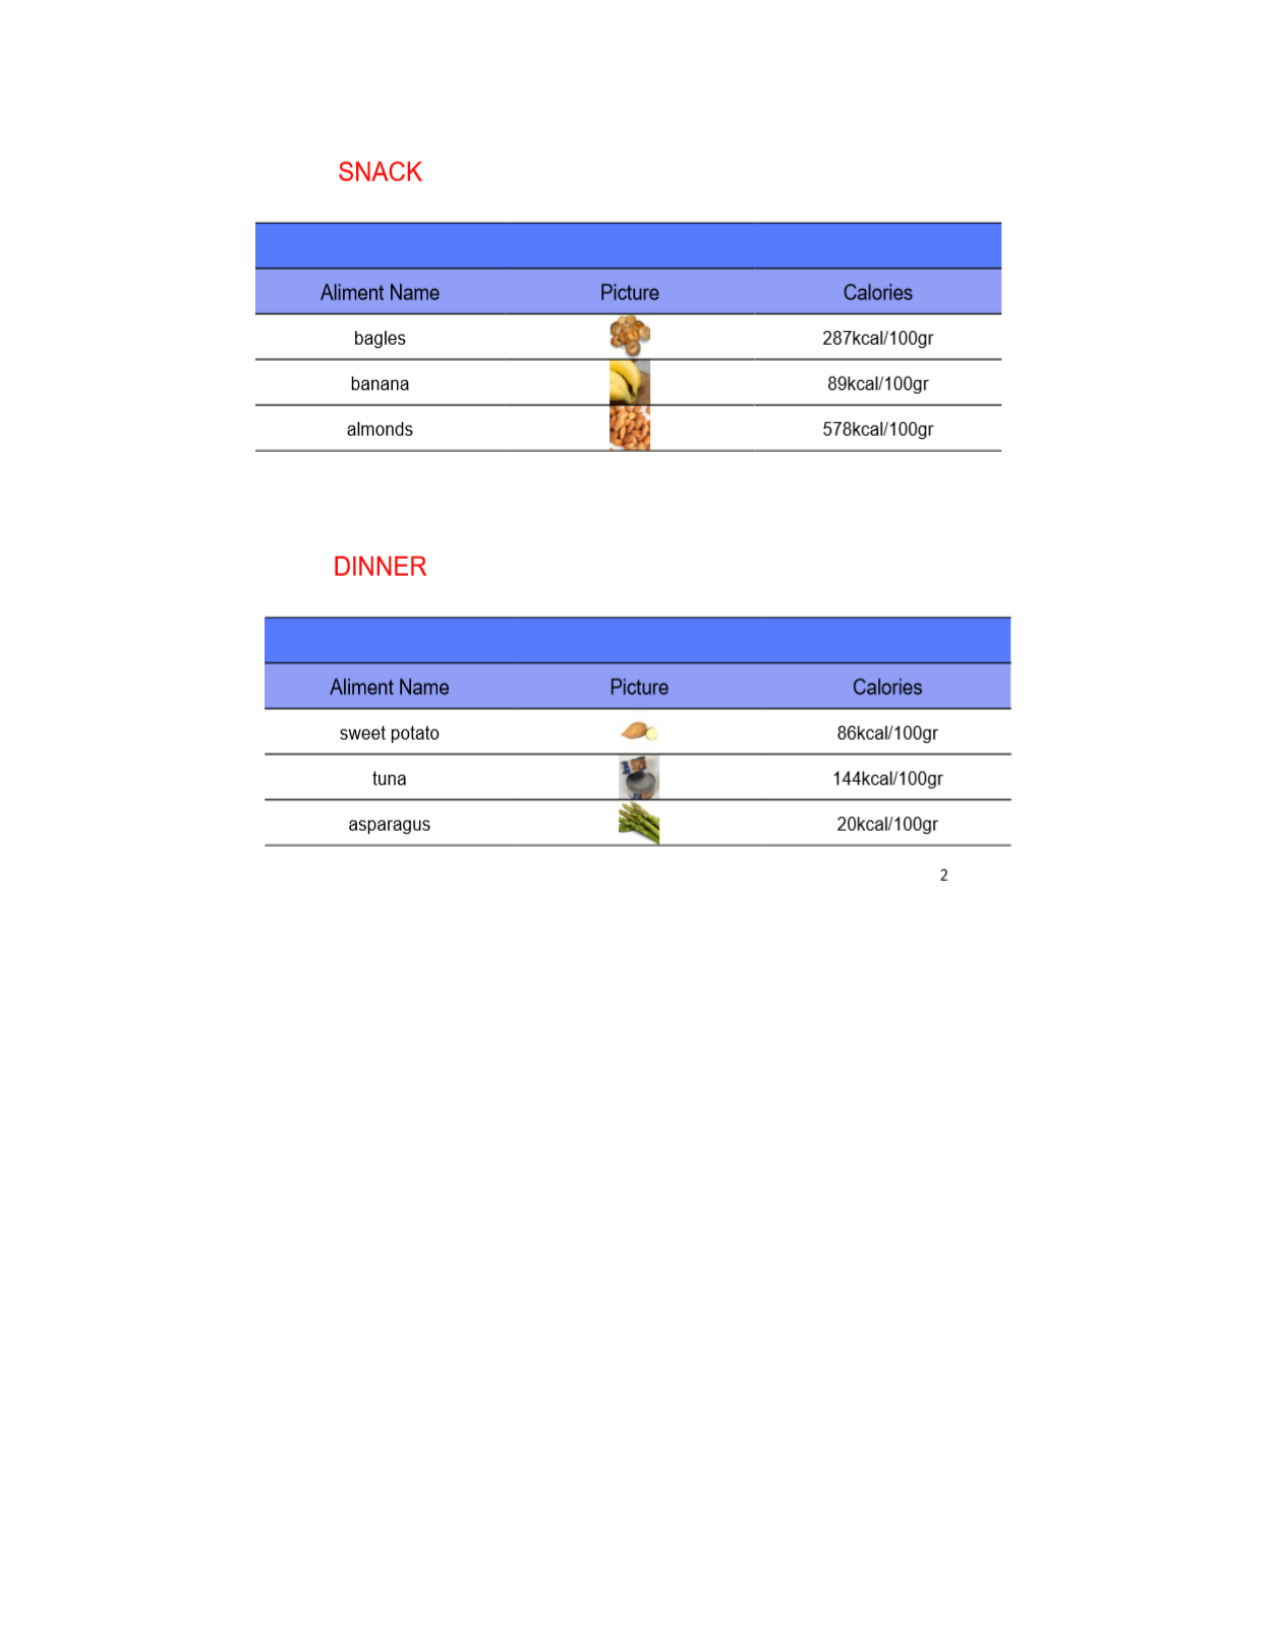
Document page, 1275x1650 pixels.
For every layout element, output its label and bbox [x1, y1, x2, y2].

picture [234, 150, 1041, 914]
